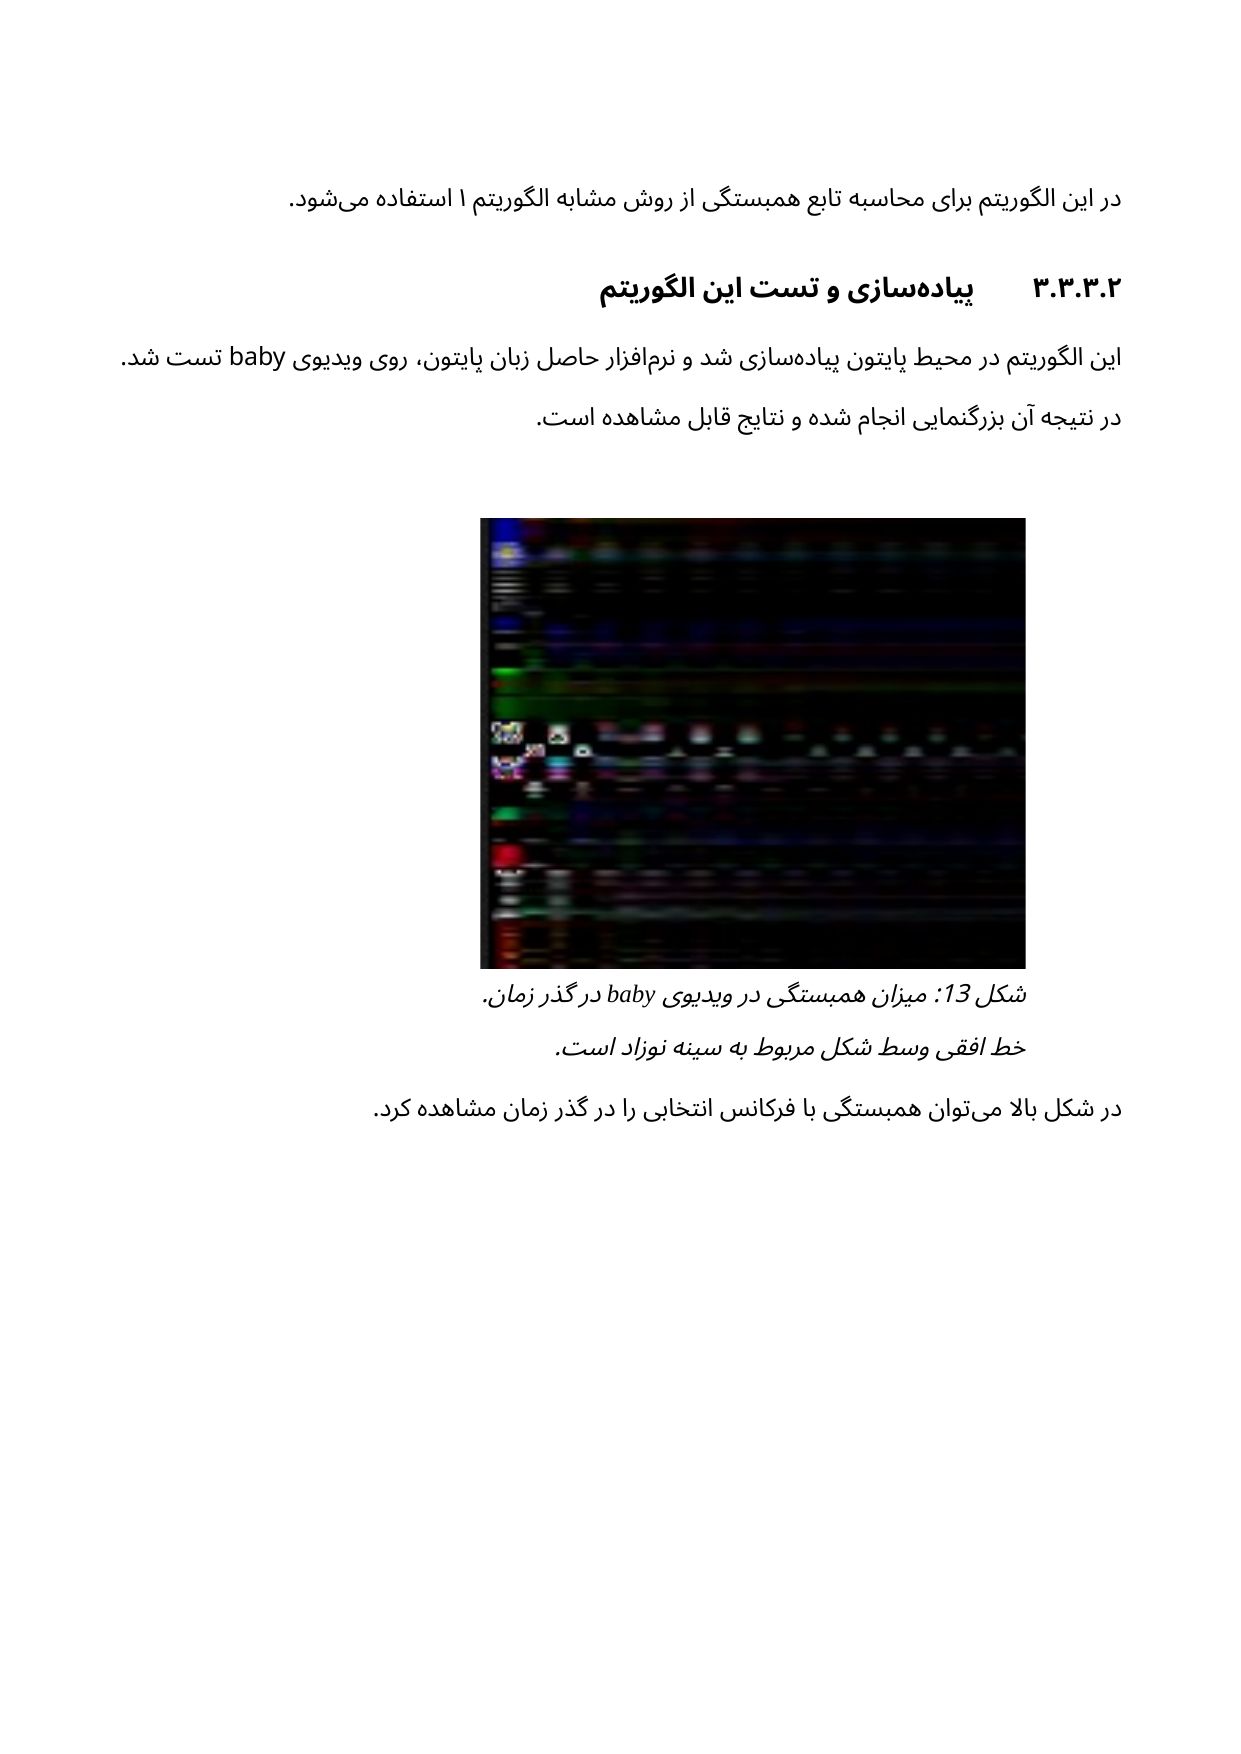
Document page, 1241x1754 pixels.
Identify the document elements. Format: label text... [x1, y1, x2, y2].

text در شکل بالا می‌توان همبستگی با فرکانس انتخابی را در گذر زمان مشاهده کرد. [118, 792, 1122, 1135]
text این الگوریتم در محیط پایتون پیاده‌سازی شد و نرم‌افزار حاصل زبان پایتون، روی ویدیوی baby تست شد. در نتیجه آن بزرگنمایی انجام شده و نتایج قابل مشاهده است. [118, 331, 1122, 444]
text شکل 13: میزان همبستگی در ویدیوی baby در گذر زمان. خط افقی وسط شکل مربوط به سینه نوزاد است. [480, 969, 1026, 1074]
text در این الگوریتم برای محاسبه تابع همبستگی از روش مشابه الگوریتم ۱ استفاده می‌شود. [118, 172, 1122, 225]
picture [480, 518, 1026, 969]
subtitle پیاده‌سازی و تست این الگوریتم [118, 260, 1122, 318]
